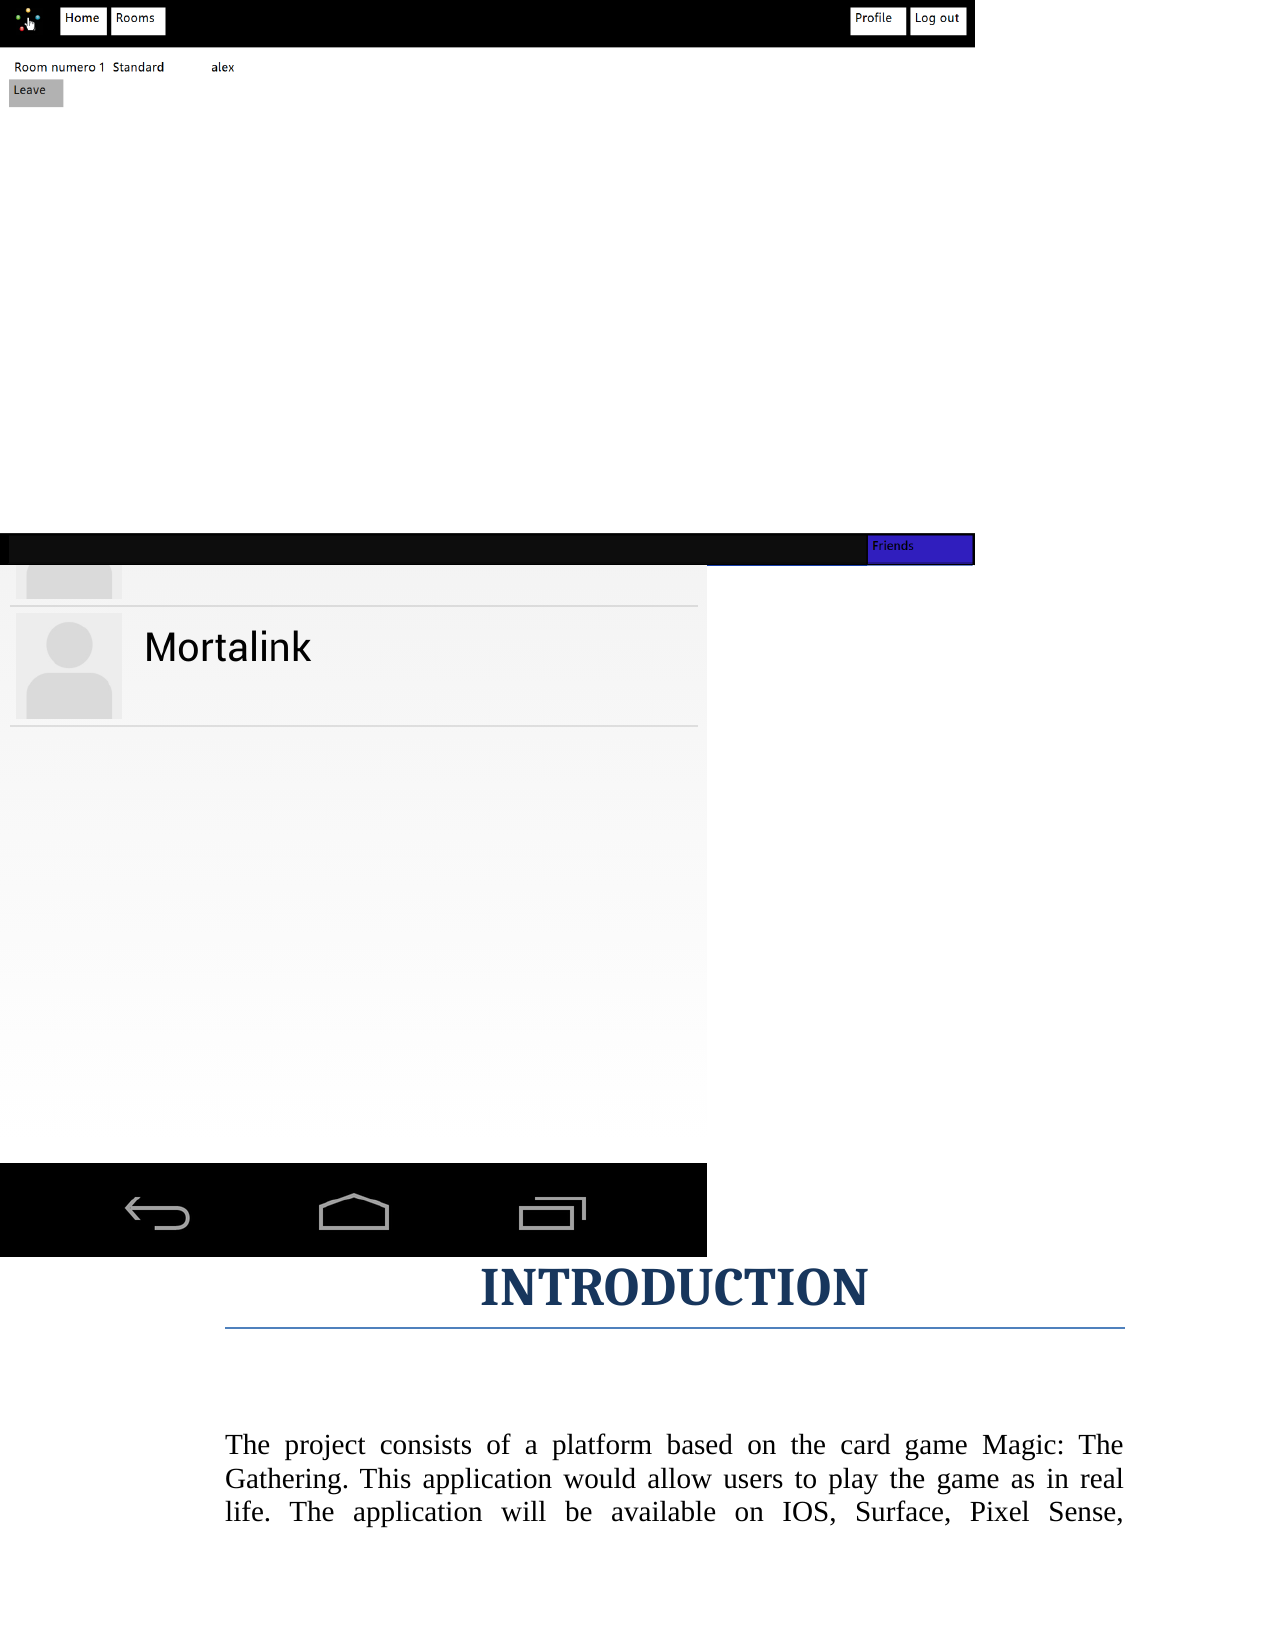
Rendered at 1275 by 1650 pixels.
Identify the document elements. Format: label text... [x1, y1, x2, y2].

title INTRODUCTION [225, 75, 1125, 1327]
picture [0, 0, 975, 1257]
text The project consists of a platform based on the card game Magic: The Gathering. This application would allow users to play the game as in real life. The application will be available on IOS, Surface, Pixel Sense, [225, 1427, 1125, 1528]
